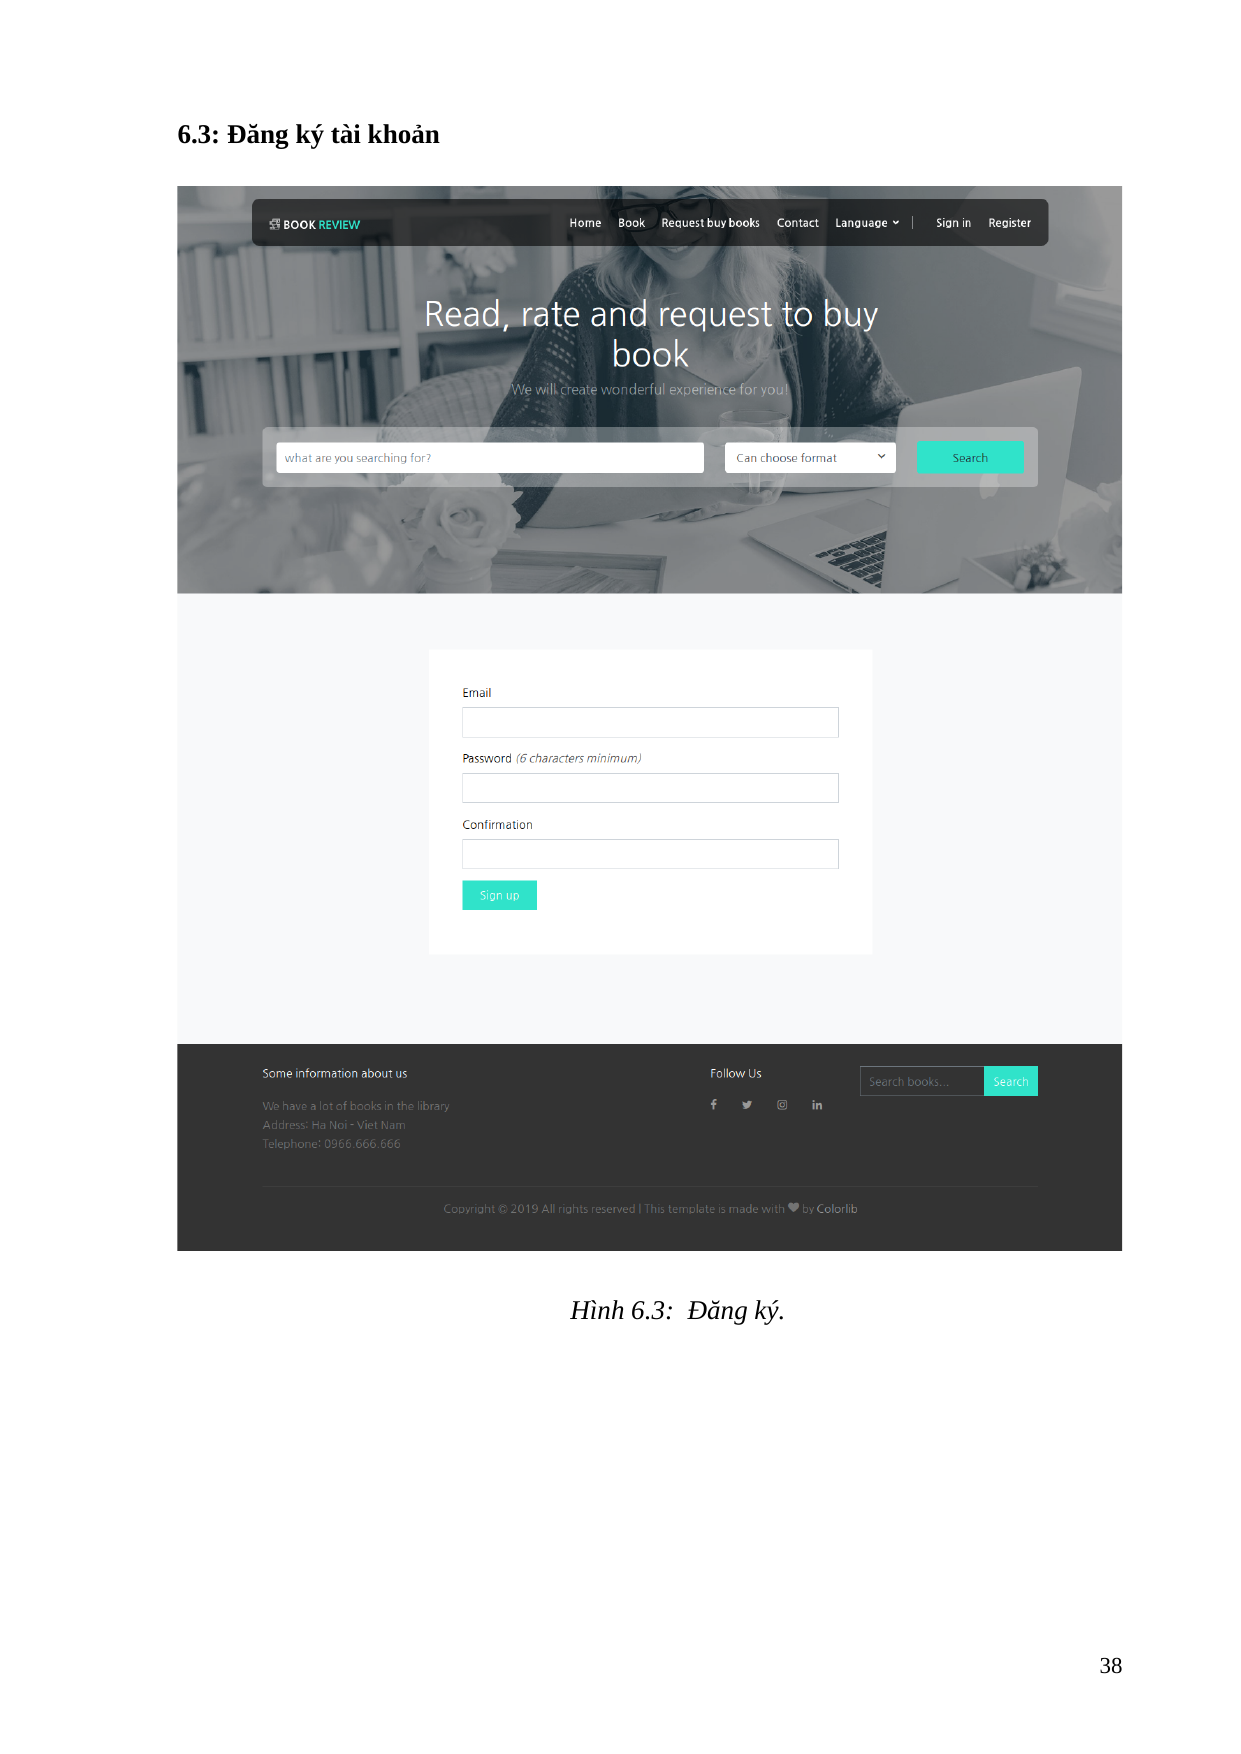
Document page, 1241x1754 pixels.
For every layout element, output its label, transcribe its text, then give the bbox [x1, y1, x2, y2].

text Hình 6.3: Đăng ký. [177, 1294, 1122, 1326]
picture [177, 186, 1123, 1251]
subtitle 6.3: Đăng ký tài khoản [177, 118, 1122, 149]
